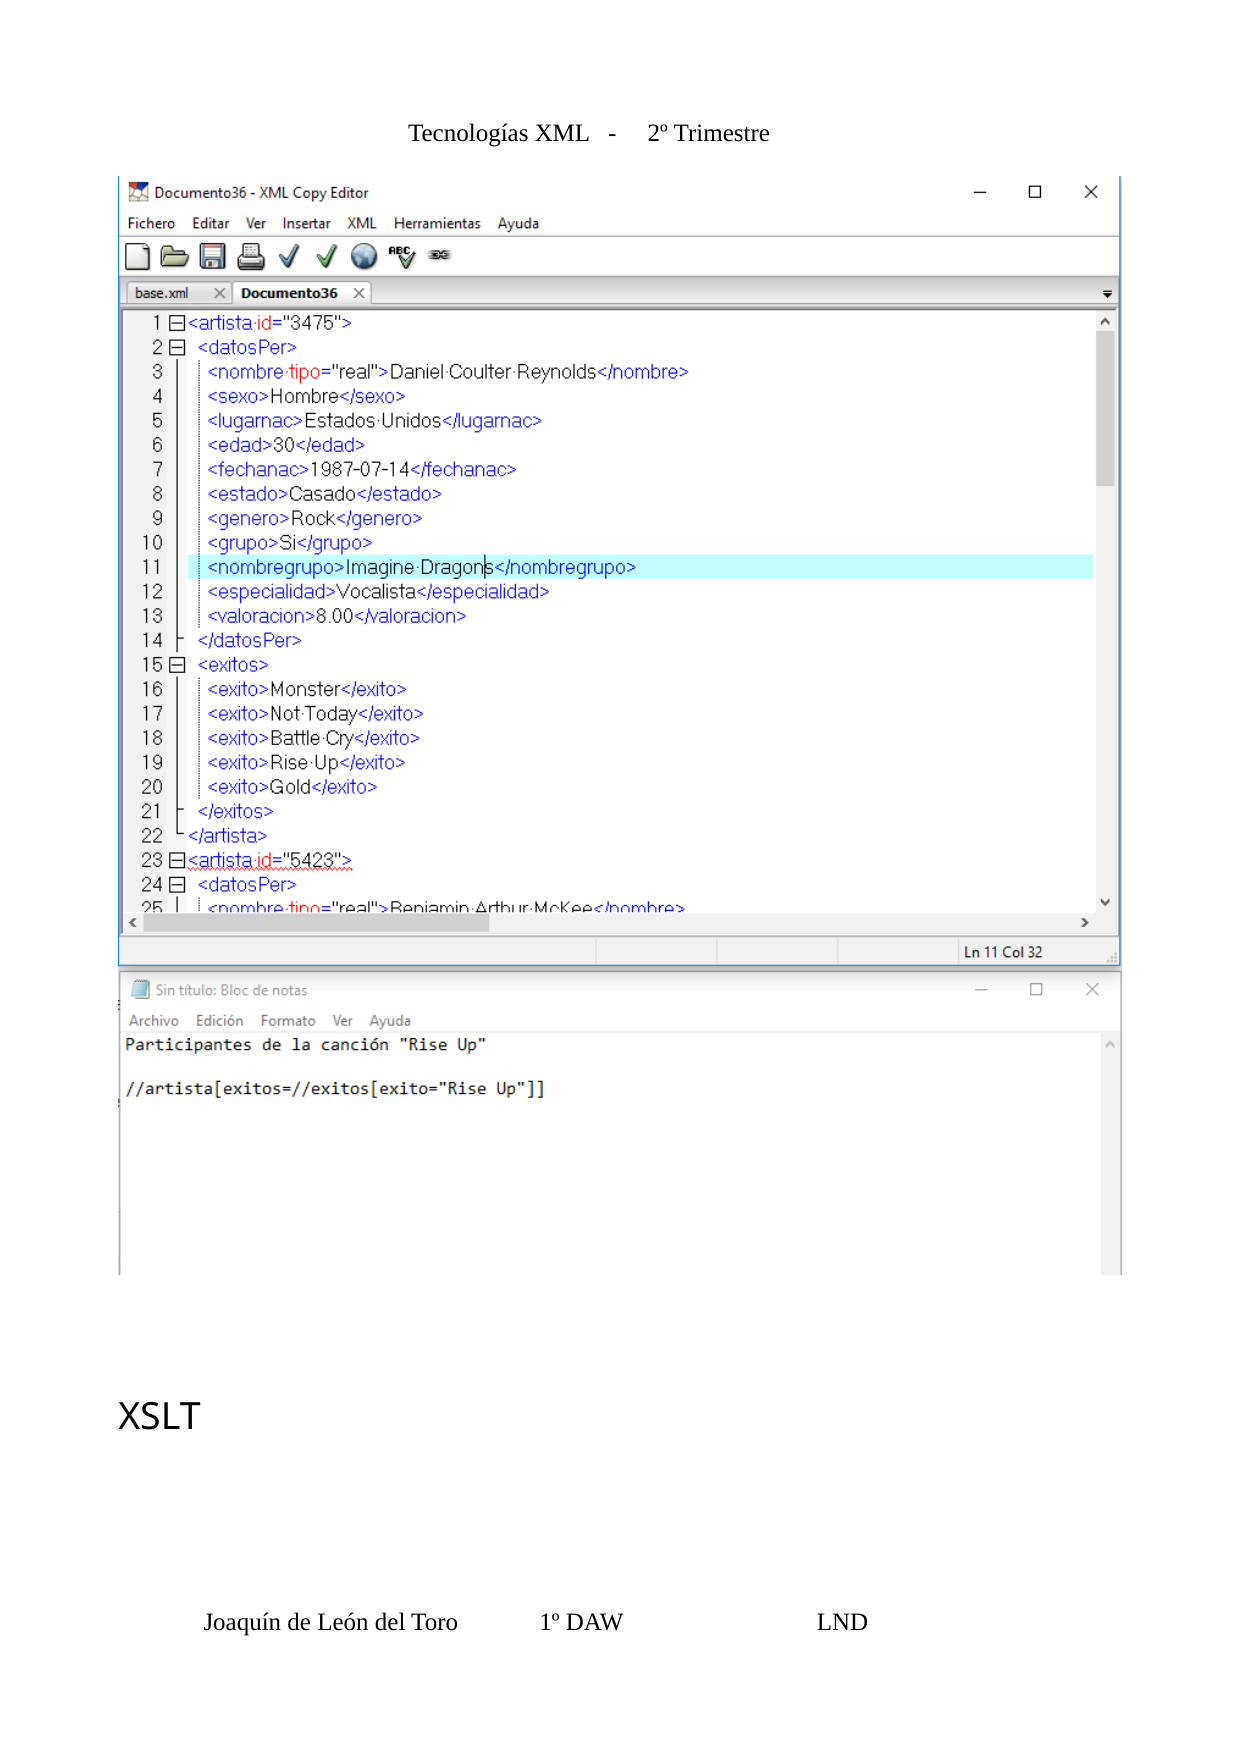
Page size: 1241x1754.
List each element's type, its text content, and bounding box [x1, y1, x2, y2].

picture [118, 176, 1123, 1275]
text XSLT [118, 1389, 1122, 1440]
